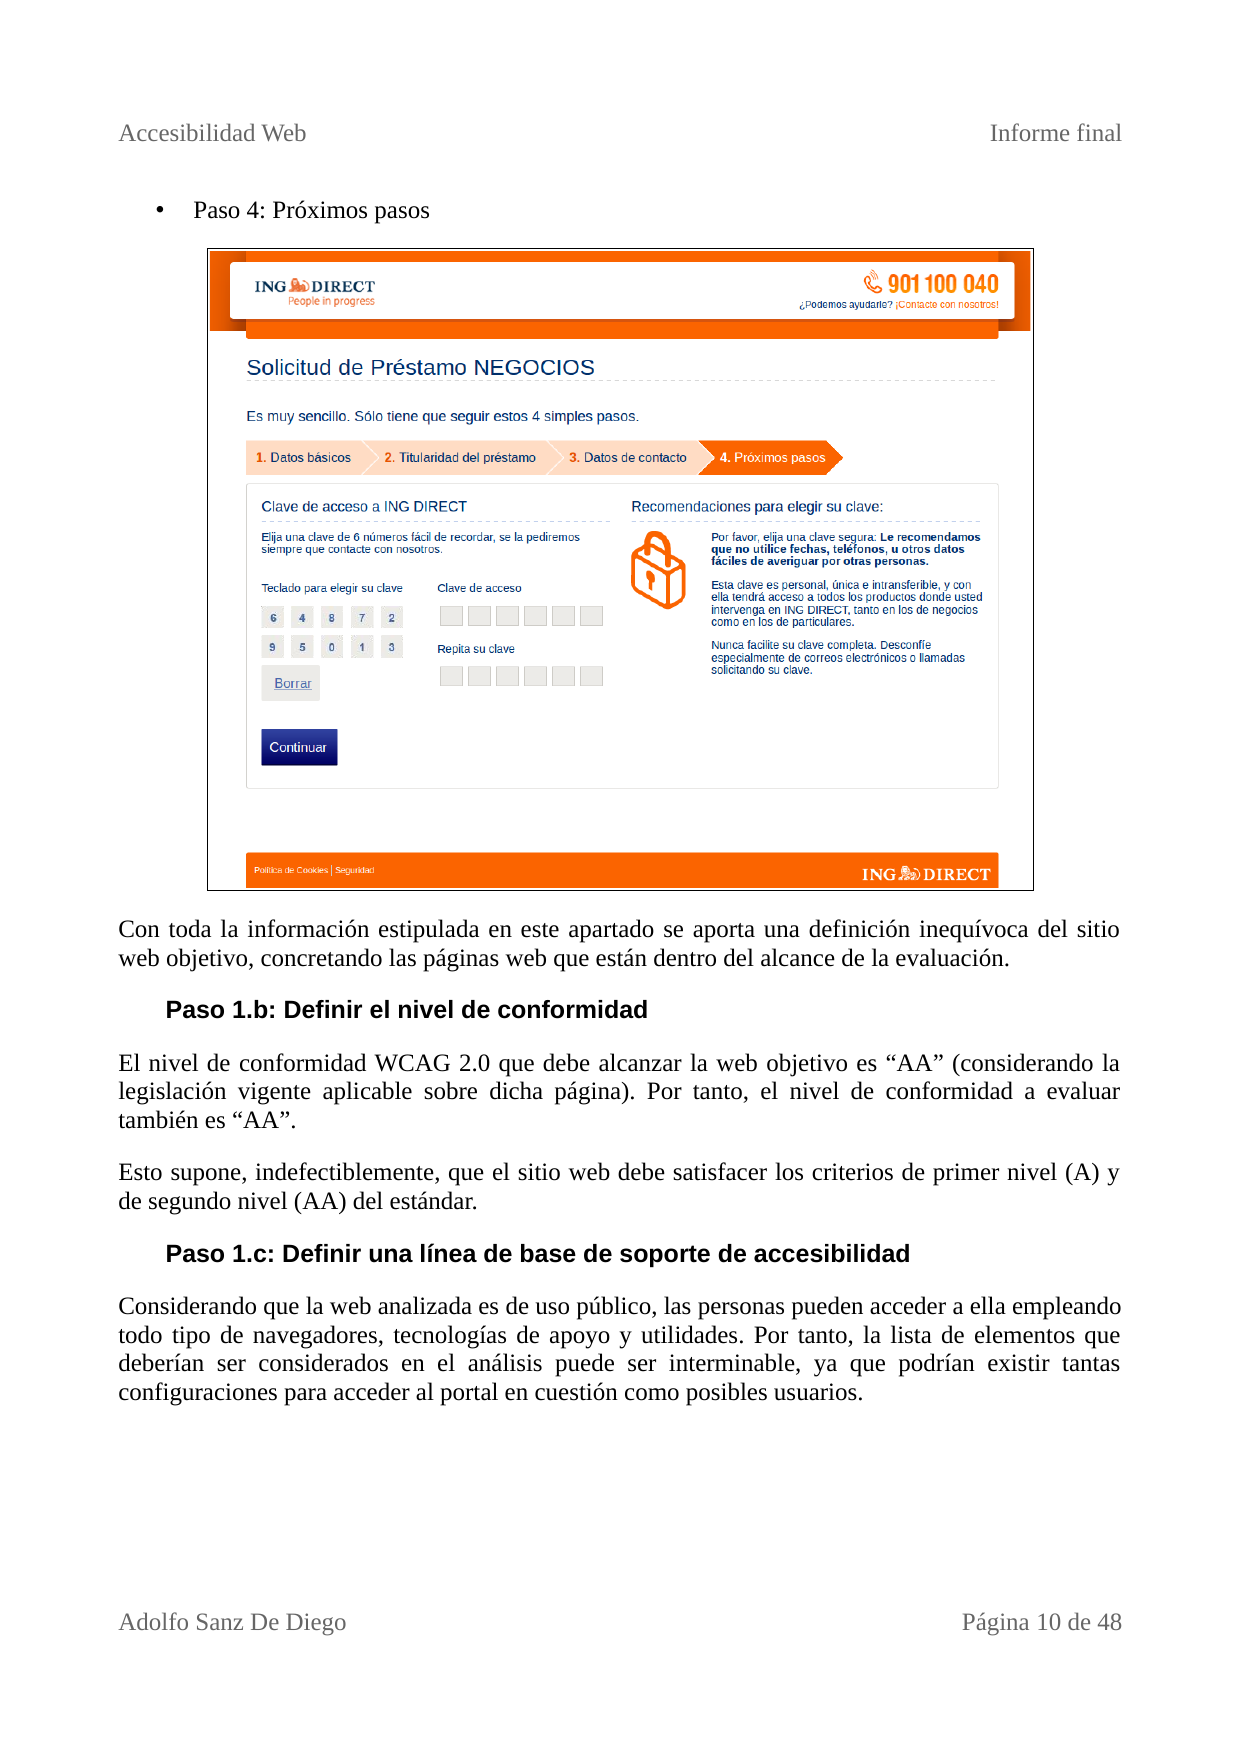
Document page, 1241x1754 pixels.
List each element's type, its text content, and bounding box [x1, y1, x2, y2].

picture [209, 251, 1031, 888]
text Esto supone, indefectiblemente, que el sitio web debe satisfacer los criterios de primer nivel (A) y de segundo nivel (AA) del estándar. [118, 1157, 1122, 1215]
text Considerando que la web analizada es de uso público, las personas pueden acceder a ella empleando todo tipo de navegadores, tecnologías de apoyo y utilidades. Por tanto, la lista de elementos que deberían ser considerados en el análisis puede ser interminable, ya que podrían existir tantas configuraciones para acceder al portal en cuestión como posibles usuarios. [118, 1291, 1122, 1406]
text El nivel de conformidad WCAG 2.0 que debe alcanzar la web objetivo es “AA” (considerando la legislación vigente aplicable sobre dicha página). Por tanto, el nivel de conformidad a evaluar también es “AA”. [118, 1048, 1122, 1134]
text Con toda la información estipulada en este apartado se aporta una definición inequívoca del sitio web objetivo, concretando las páginas web que están dentro del alcance de la evaluación. [118, 914, 1122, 972]
subtitle Paso 1.b: Definir el nivel de conformidad [165, 995, 1122, 1024]
subtitle Paso 1.c: Definir una línea de base de soporte de accesibilidad [165, 1239, 1122, 1267]
list Paso 4: Próximos pasos [156, 196, 1122, 224]
